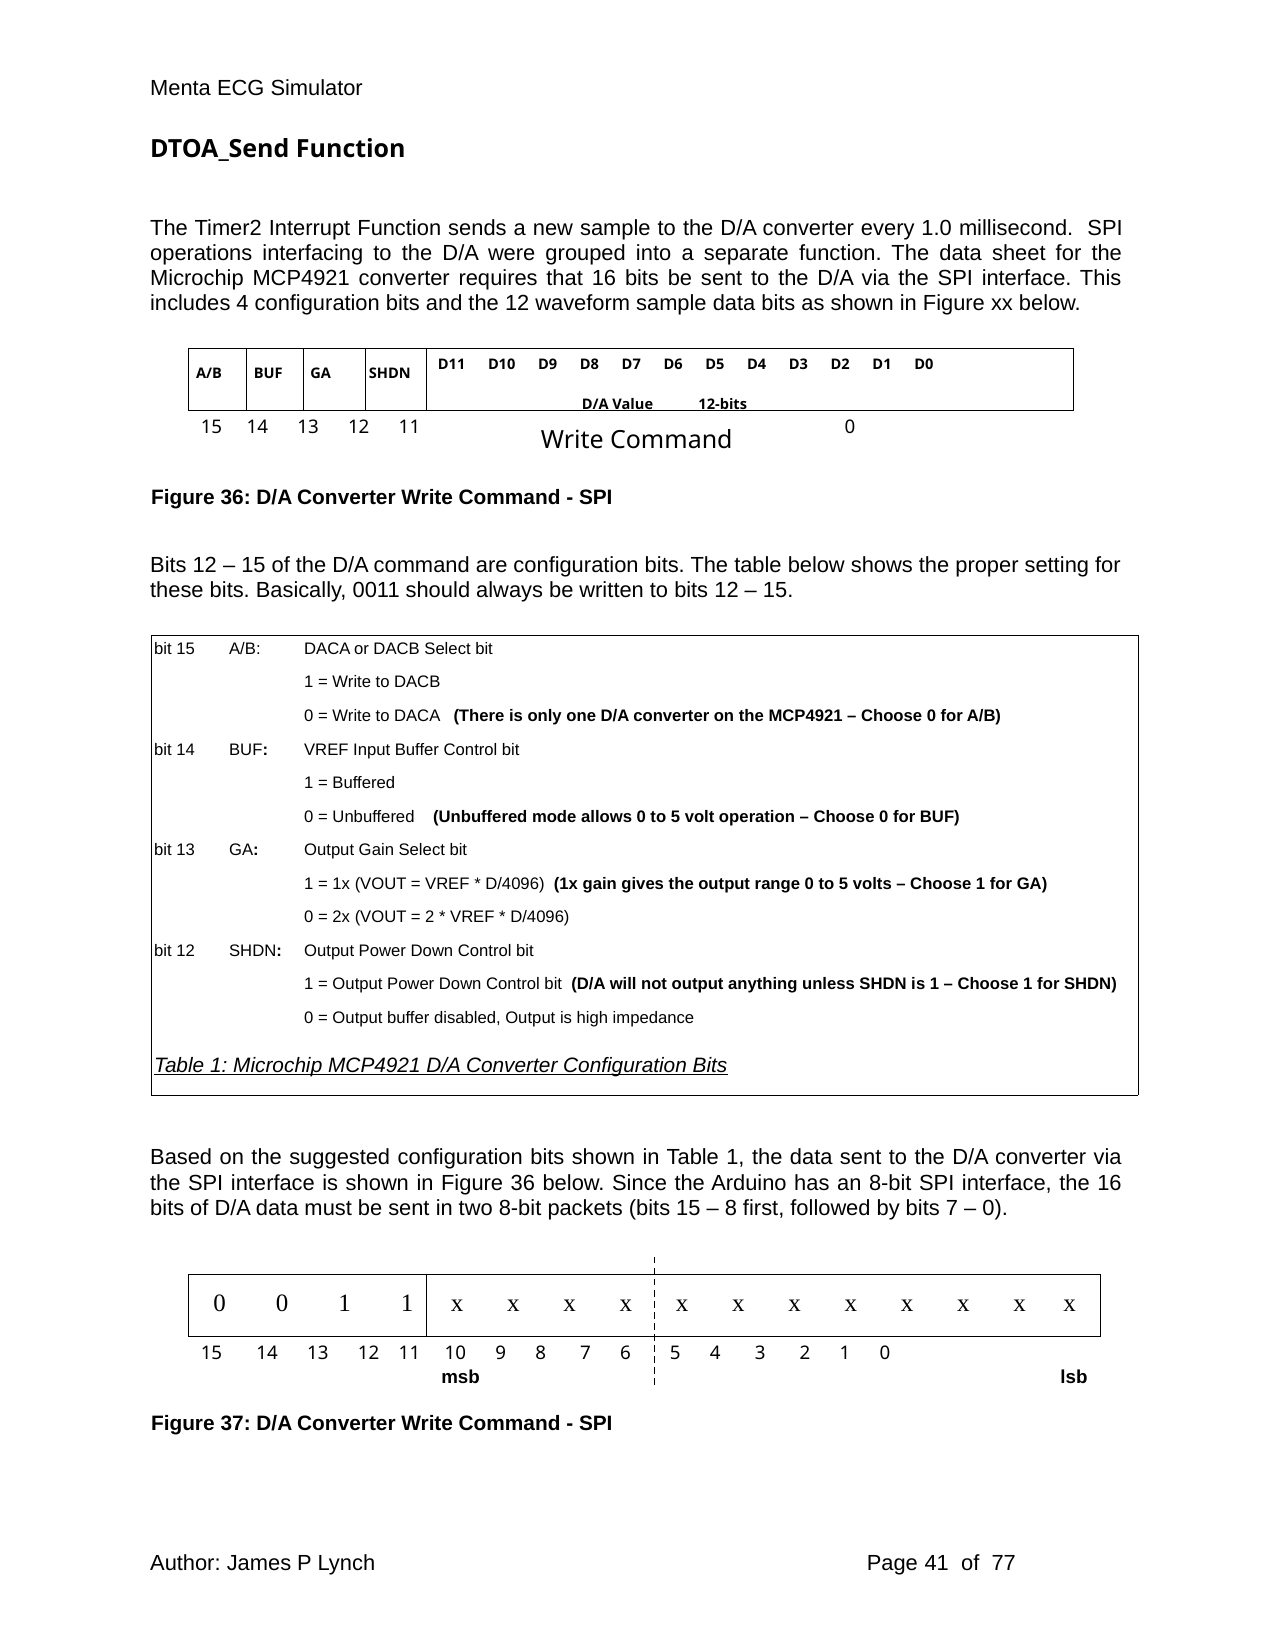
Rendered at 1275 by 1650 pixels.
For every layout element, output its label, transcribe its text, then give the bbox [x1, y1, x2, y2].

text The Timer2 Interrupt Function sends a new sample to the D/A converter every 1.0 millisecond. SPI operations interfacing to the D/A were grouped into a separate function. The data sheet for the Microchip MCP4921 converter requires that 16 bits be sent to the D/A via the SPI interface. This includes 4 configuration bits and the 12 waveform sample data bits as shown in Figure xx below. [150, 214, 1124, 315]
text Figure : D/A Converter Write Command - SPI [151, 484, 1137, 508]
text 0 = Write to DACA (There is only one D/A converter on the MCP4921 – Choose 0 for A/B) [304, 705, 1134, 726]
text [152, 636, 1138, 1095]
text bit 15 A/B: DACA or DACB Select bit [154, 638, 1134, 659]
subtitle DTOA_Send Function [150, 130, 1124, 164]
text bit 13 GA: Output Gain Select bit [154, 839, 1134, 860]
text Table : Microchip MCP4921 D/A Converter Configuration Bits [154, 1053, 1134, 1077]
text Based on the suggested configuration bits shown in Table 1, the data sent to the D/A converter via the SPI interface is shown in Figure 36 below. Since the Arduino has an 8-bit SPI interface, the 16 bits of D/A data must be sent in two 8-bit packets (bits 15 – 8 first, followed by bits 7 – 0). [151, 1435, 1137, 1441]
text Bits 12 – 15 of the D/A command are configuration bits. The table below shows the proper setting for these bits. Basically, 0011 should always be written to bits 12 – 15. [150, 552, 1124, 602]
text 1 = 1x (VOUT = VREF * D/4096) (1x gain gives the output range 0 to 5 volts – Choose 1 for GA) [304, 872, 1134, 893]
text Based on the suggested configuration bits shown in Table 1, the data sent to the D/A converter via the SPI interface is shown in Figure 36 below. Since the Arduino has an 8-bit SPI interface, the 16 bits of D/A data must be sent in two 8-bit packets (bits 15 – 8 first, followed by bits 7 – 0). [150, 1144, 1124, 1220]
text 1 = Buffered [304, 772, 1134, 793]
text Figure : D/A Converter Write Command - SPI [151, 1411, 1137, 1435]
text 1 = Write to DACB [304, 671, 1134, 692]
text bit 14 BUF: VREF Input Buffer Control bit [154, 738, 1134, 759]
text 0 = Unbuffered (Unbuffered mode allows 0 to 5 volt operation – Choose 0 for BUF) [304, 805, 1134, 826]
text 0 = Output buffer disabled, Output is high impedance [304, 1007, 1134, 1028]
text bit 12 SHDN: Output Power Down Control bit [154, 939, 1134, 961]
text 0 = 2x (VOUT = 2 * VREF * D/4096) [304, 906, 1134, 927]
text Based on the suggested configuration bits shown in Table 1, the data sent to the D/A converter via the SPI interface is shown in Figure 36 below. Since the Arduino has an 8-bit SPI interface, the 16 bits of D/A data must be sent in two 8-bit packets (bits 15 – 8 first, followed by bits 7 – 0). [151, 1257, 1137, 1411]
text 1 = Output Power Down Control bit (D/A will not output anything unless SHDN is 1 – Choose 1 for SHDN) [304, 973, 1134, 994]
